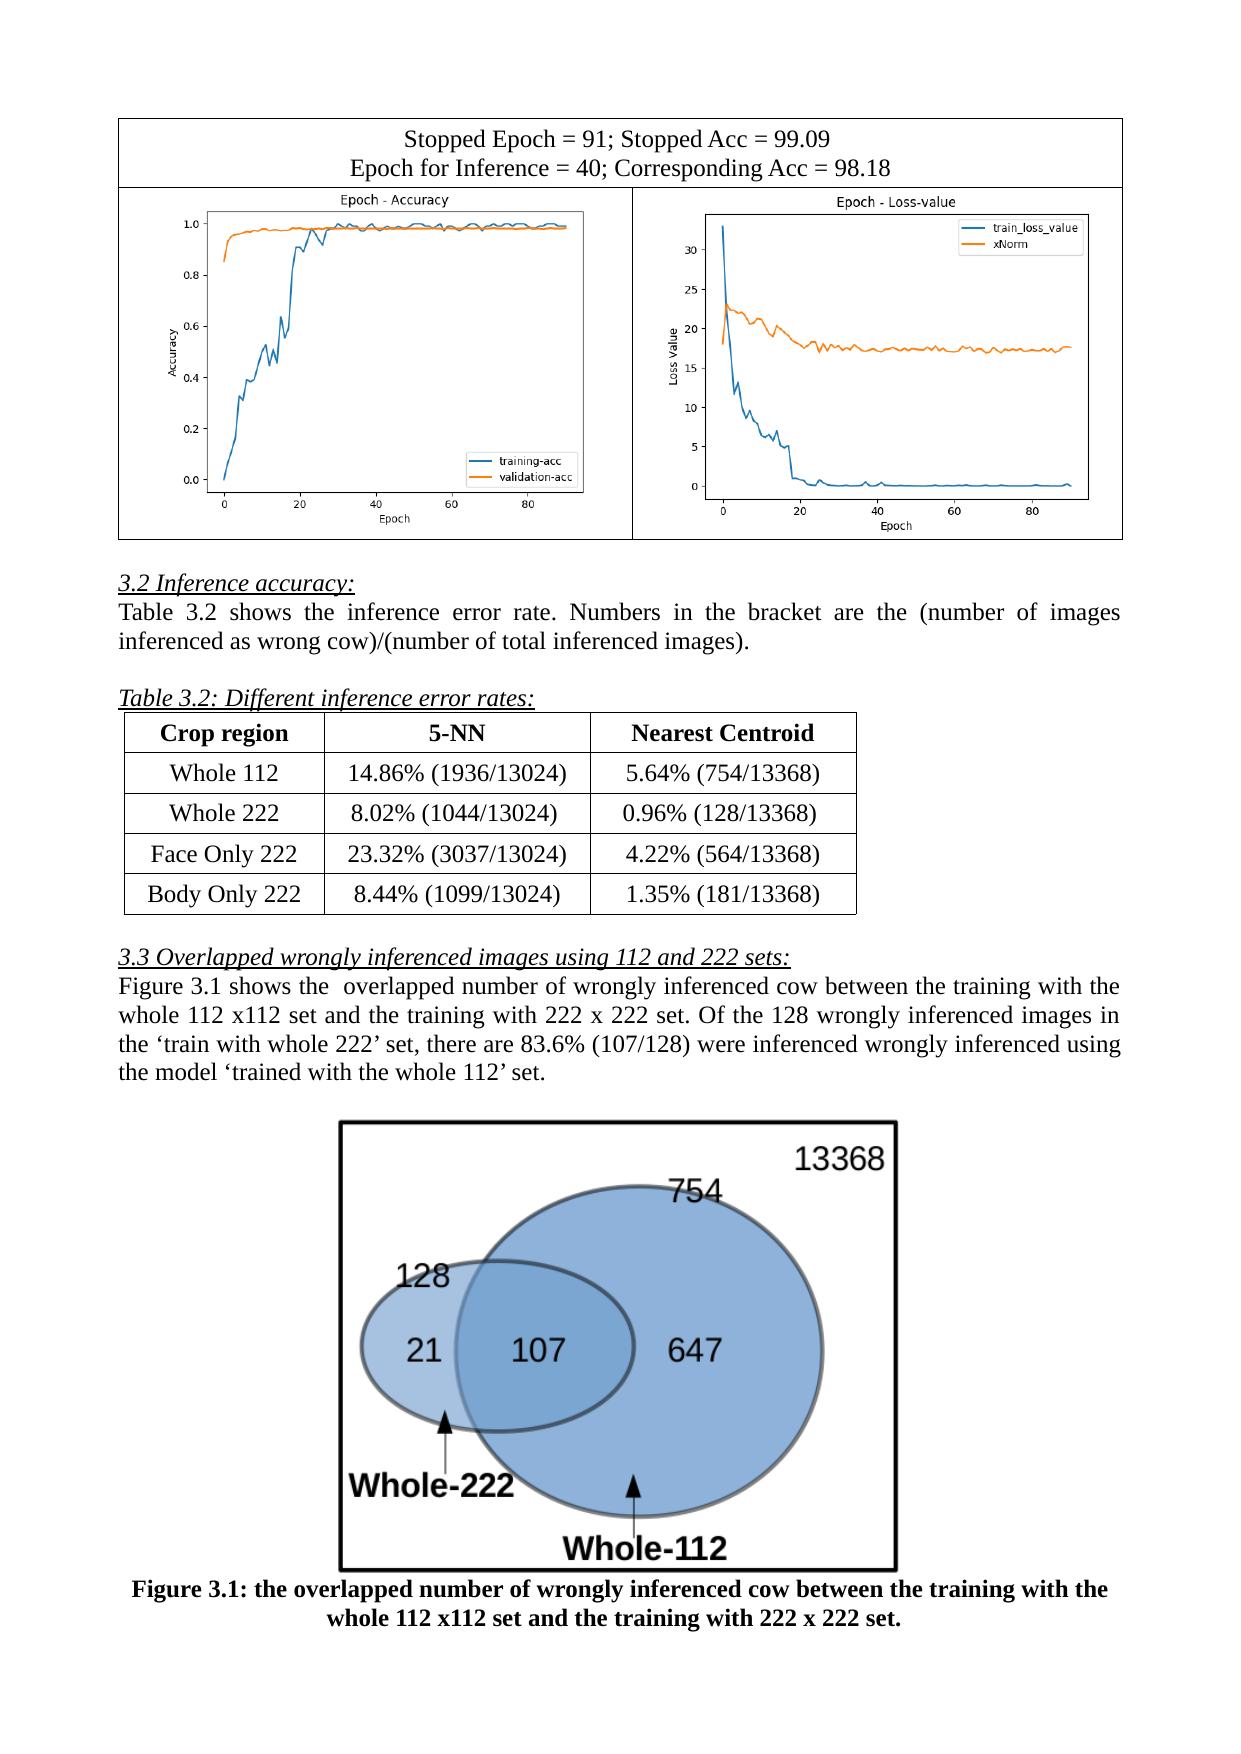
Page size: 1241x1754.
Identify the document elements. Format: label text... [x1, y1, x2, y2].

text Table 3.2: Different inference error rates: [118, 683, 1122, 712]
table_header Crop region [125, 713, 324, 752]
text 3.2 Inference accuracy: [118, 568, 1122, 597]
table_cell 14.86% (1936/13024) [325, 753, 590, 793]
text 3.3 Overlapped wrongly inferenced images using 112 and 222 sets: [118, 942, 1122, 971]
table_cell Body Only 222 [125, 874, 324, 913]
table_cell Whole 222 [125, 794, 324, 833]
picture [335, 1115, 905, 1575]
table_cell 5.64% (754/13368) [591, 753, 856, 793]
table_header Nearest Centroid [591, 713, 856, 752]
table_cell 4.22% (564/13368) [591, 834, 856, 873]
table_cell Whole 112 [125, 753, 324, 793]
table_cell 8.44% (1099/13024) [325, 874, 590, 913]
table_cell 23.32% (3037/13024) [325, 834, 590, 873]
text Figure 3.1: the overlapped number of wrongly inferenced cow between the training with the whole 112 x112 set and the training with 222 x 222 set. [118, 1115, 1122, 1632]
table_cell [119, 188, 632, 539]
table_header 5-NN [325, 713, 590, 752]
table_cell 0.96% (128/13368) [591, 794, 856, 833]
table_cell Stopped Epoch = 91; Stopped Acc = 99.09 Epoch for Inference = 40; Corresponding Acc = 98.18 [119, 119, 1122, 187]
table_cell [633, 188, 1122, 539]
text Figure 3.1 shows the overlapped number of wrongly inferenced cow between the training with the whole 112 x112 set and the training with 222 x 222 set. Of the 128 wrongly inferenced images in the ‘train with whole 222’ set, there are 83.6% (107/128) were inferenced wrongly inferenced using the model ‘trained with the whole 112’ set. [118, 971, 1122, 1086]
table_cell 1.35% (181/13368) [591, 874, 856, 913]
table_cell 8.02% (1044/13024) [325, 794, 590, 833]
text Table 3.2 shows the inference error rate. Numbers in the bracket are the (number of images inferenced as wrong cow)/(number of total inferenced images). [118, 597, 1122, 654]
picture [664, 193, 1090, 534]
table_cell Face Only 222 [125, 834, 324, 873]
picture [164, 193, 587, 526]
